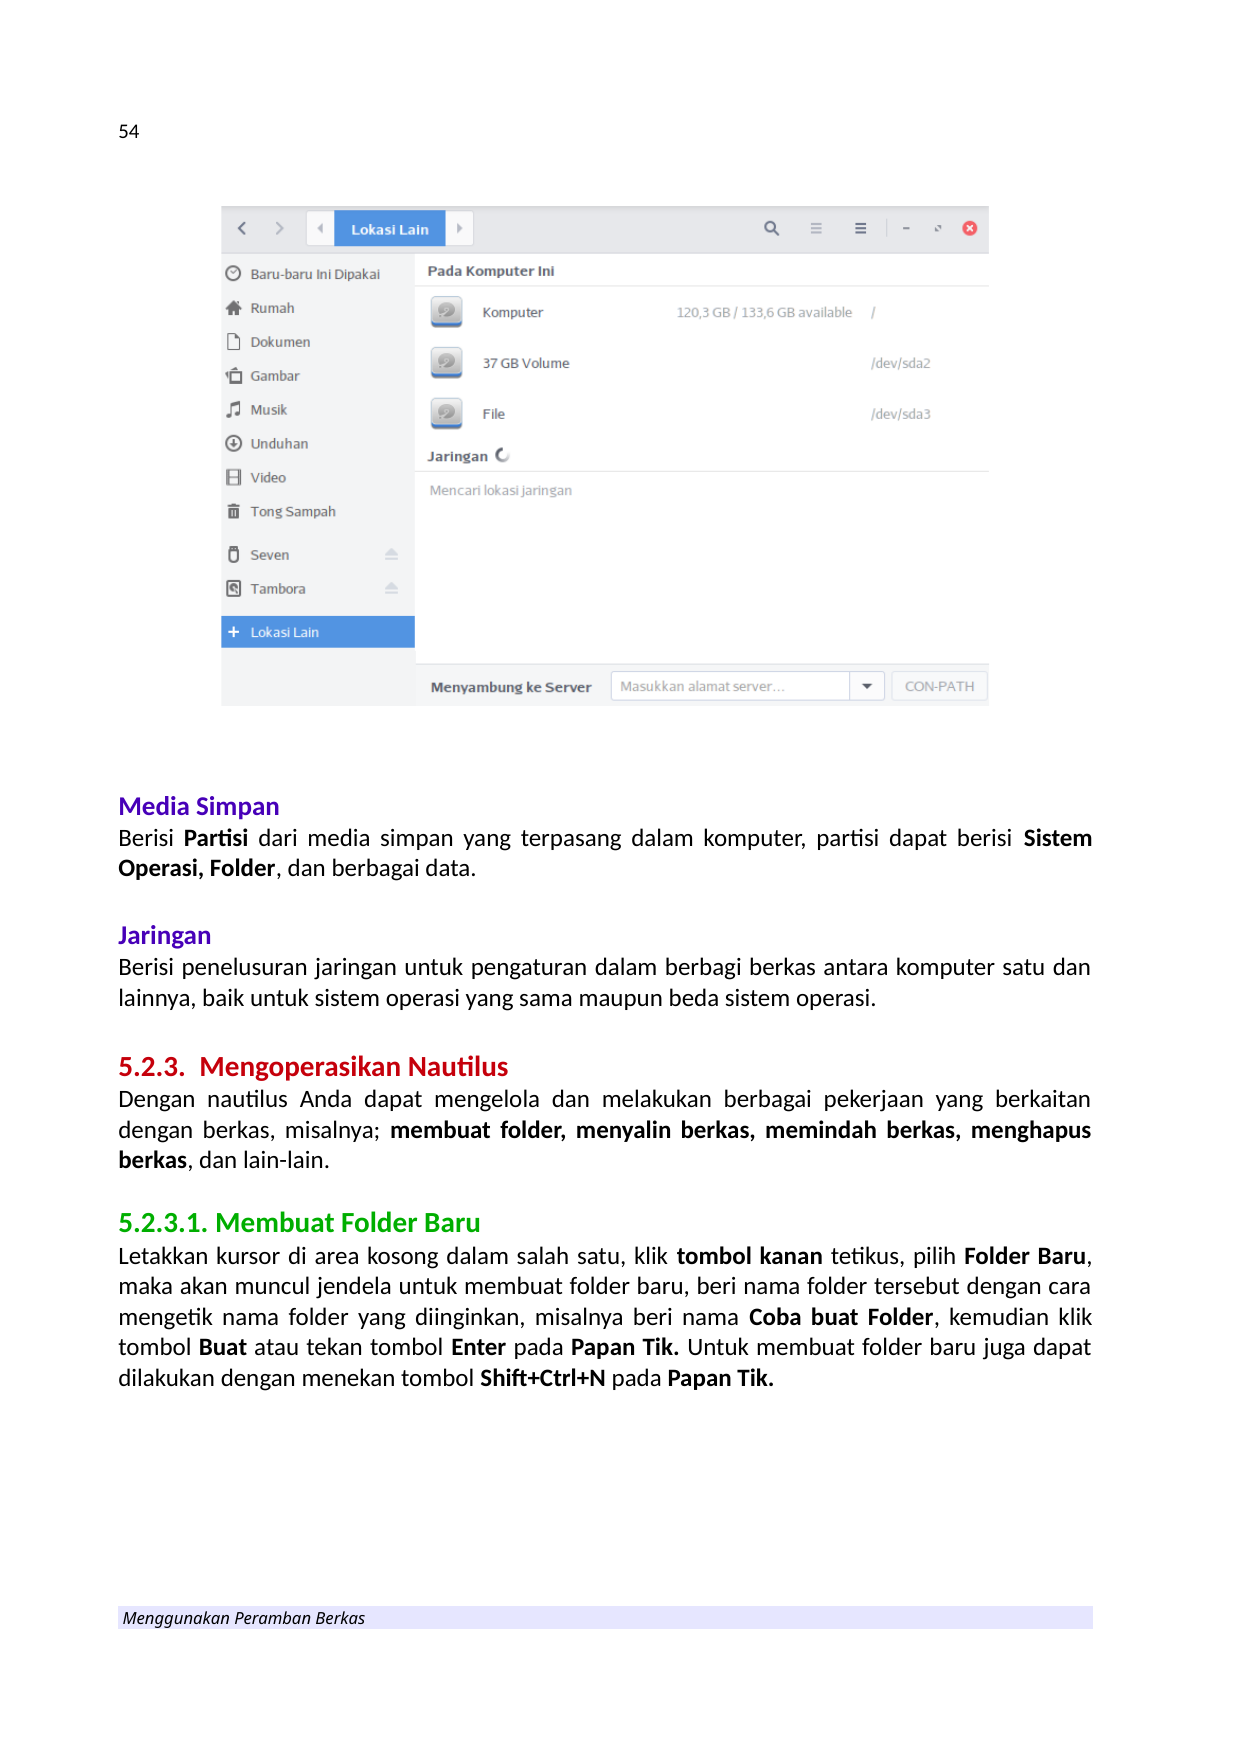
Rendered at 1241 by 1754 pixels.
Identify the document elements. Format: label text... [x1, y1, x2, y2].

text Berisi Partisi dari media simpan yang terpasang dalam komputer, partisi dapat berisi Sistem Operasi, Folder, dan berbagai data. [118, 822, 1093, 883]
text Berisi penelusuran jaringan untuk pengaturan dalam berbagi berkas antara komputer satu dan lainnya, baik untuk sistem operasi yang sama maupun beda sistem operasi. [118, 951, 1093, 1012]
subtitle Mengoperasikan Nautilus [118, 1048, 1093, 1083]
subtitle Media Simpan [118, 789, 1093, 822]
text Letakkan kursor di area kosong dalam salah satu, klik tombol kanan tetikus, pilih Folder Baru, maka akan muncul jendela untuk membuat folder baru, beri nama folder tersebut dengan cara mengetik nama folder yang diinginkan, misalnya beri nama Coba buat Folder, kemudian klik tombol Buat atau tekan tombol Enter pada Papan Tik. Untuk membuat folder baru juga dapat dilakukan dengan menekan tombol Shift+Ctrl+N pada Papan Tik. [118, 1240, 1093, 1393]
text Dengan nautilus Anda dapat mengelola dan melakukan berbagai pekerjaan yang berkaitan dengan berkas, misalnya; membuat folder, menyalin berkas, memindah berkas, menghapus berkas, dan lain-lain. [118, 1083, 1093, 1175]
subtitle Membuat Folder Baru [118, 1204, 1093, 1240]
subtitle Jaringan [118, 918, 1093, 951]
picture [221, 206, 990, 706]
